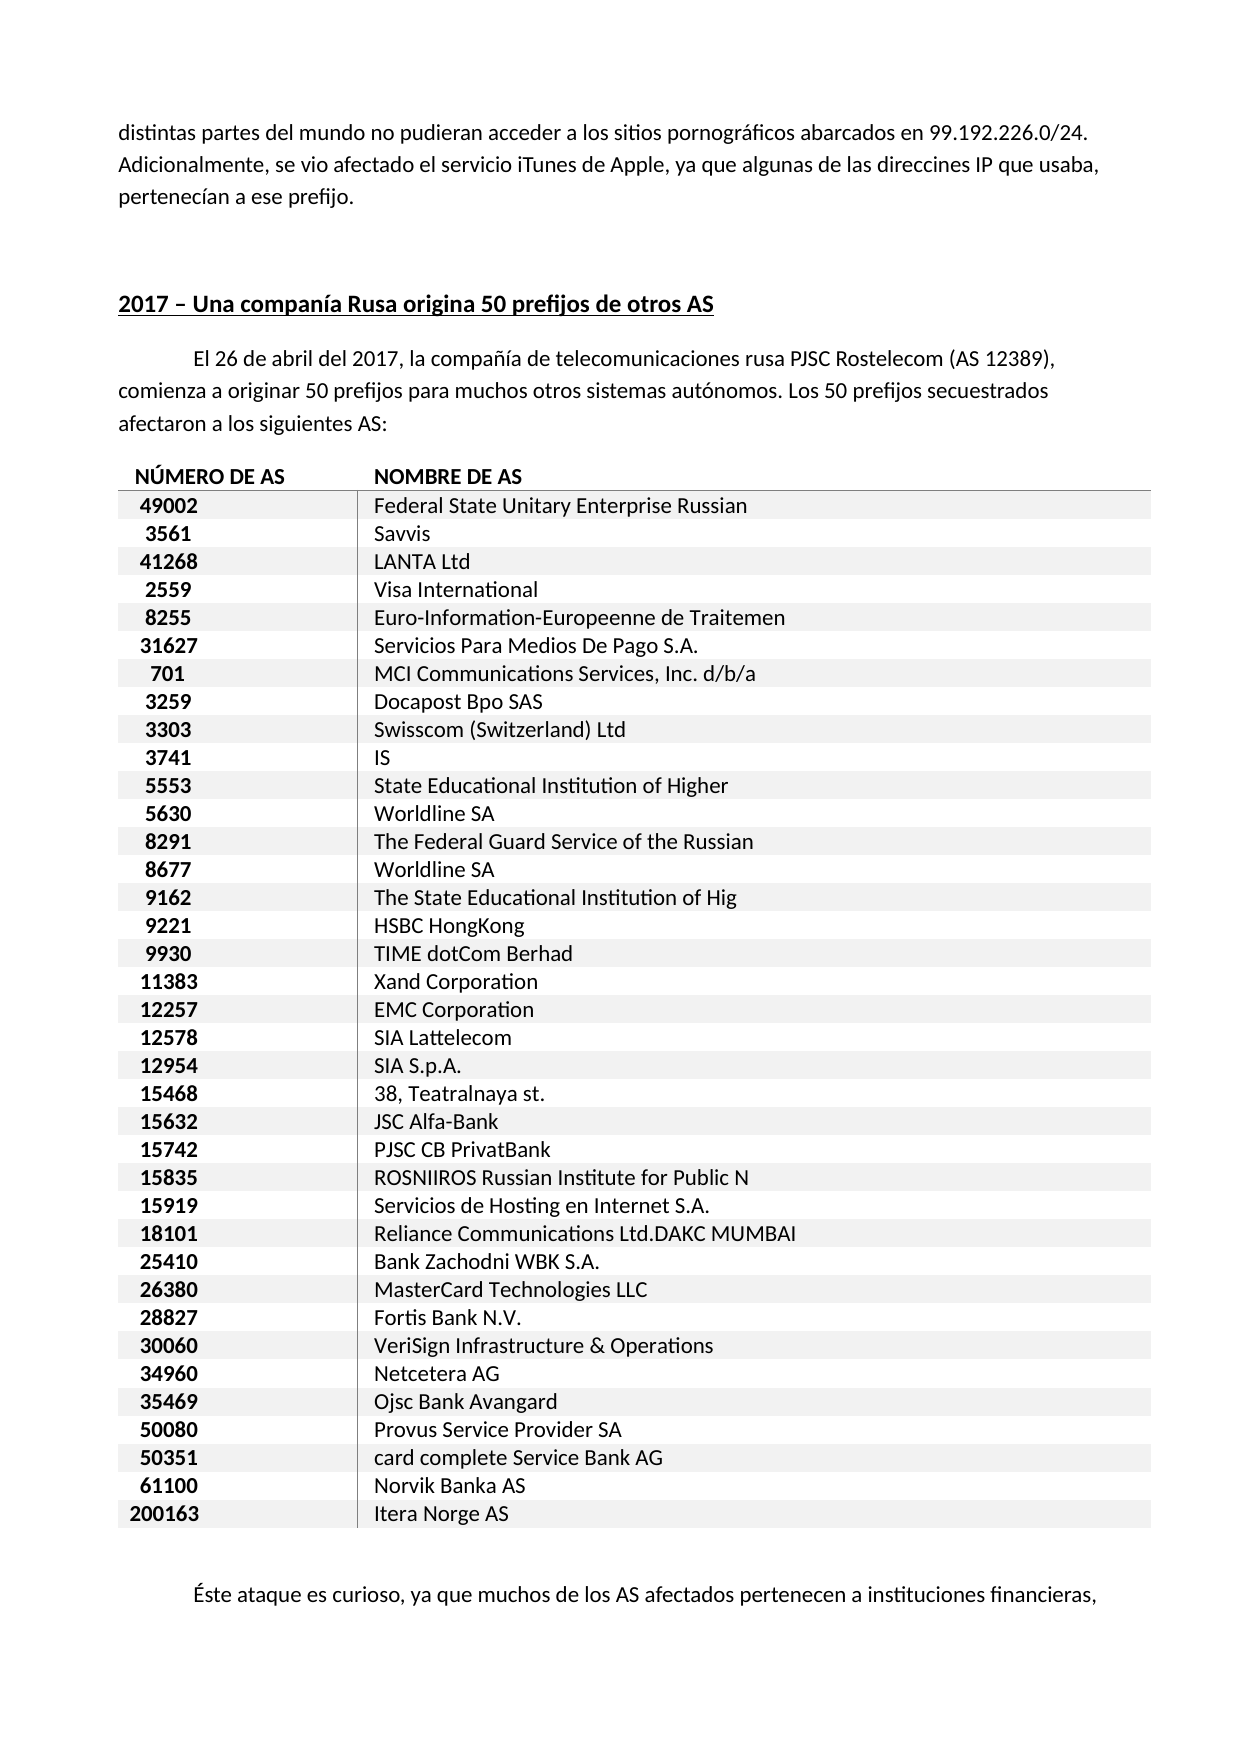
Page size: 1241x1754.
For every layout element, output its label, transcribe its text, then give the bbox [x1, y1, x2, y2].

table_cell 49002 [118, 491, 357, 519]
text 2017 – Una companía Rusa origina 50 prefijos de otros AS [118, 288, 1122, 319]
table_cell 15742 [118, 1135, 357, 1163]
table_cell The Federal Guard Service of the Russian [358, 827, 1151, 855]
table_cell Euro-Information-Europeenne de Traitemen [358, 603, 1151, 631]
table_cell Reliance Communications Ltd.DAKC MUMBAI [358, 1219, 1151, 1247]
table_cell 8677 [118, 855, 357, 883]
table_cell Swisscom (Switzerland) Ltd [358, 715, 1151, 743]
table_cell Servicios Para Medios De Pago S.A. [358, 631, 1151, 659]
table_cell EMC Corporation [358, 995, 1151, 1023]
table_cell TIME dotCom Berhad [358, 939, 1151, 967]
table_cell 30060 [118, 1331, 357, 1359]
table_cell Bank Zachodni WBK S.A. [358, 1248, 1151, 1275]
table_cell 5553 [118, 771, 357, 799]
table_cell Xand Corporation [358, 967, 1151, 995]
table_cell 3741 [118, 743, 357, 771]
table_cell 11383 [118, 967, 357, 995]
table_cell card complete Service Bank AG [358, 1444, 1151, 1472]
table_cell 3259 [118, 687, 357, 715]
table_cell 26380 [118, 1275, 357, 1303]
table_cell Itera Norge AS [358, 1500, 1151, 1528]
table_cell 8255 [118, 603, 357, 631]
text El 26 de abril del 2017, la compañía de telecomunicaciones rusa PJSC Rostelecom (AS 12389), comienza a originar 50 prefijos para muchos otros sistemas autónomos. Los 50 prefijos secuestrados afectaron a los siguientes AS: [118, 344, 1122, 437]
table_cell MasterCard Technologies LLC [358, 1275, 1151, 1303]
table_cell Worldline SA [358, 799, 1151, 827]
table_cell 18101 [118, 1219, 357, 1247]
table_cell 25410 [118, 1248, 357, 1275]
table_cell 15632 [118, 1107, 357, 1135]
table_cell 15468 [118, 1079, 357, 1107]
text Éste ataque es curioso, ya que muchos de los AS afectados pertenecen a instituciones financieras, [118, 1581, 1122, 1609]
table_cell Servicios de Hosting en Internet S.A. [358, 1191, 1151, 1219]
table_header Nombre de AS [358, 462, 1151, 490]
table_cell LANTA Ltd [358, 547, 1151, 575]
table_cell 12578 [118, 1023, 357, 1051]
table_cell Docapost Bpo SAS [358, 687, 1151, 715]
table_cell Provus Service Provider SA [358, 1416, 1151, 1443]
table_cell 3303 [118, 715, 357, 743]
table_cell SIA Lattelecom [358, 1023, 1151, 1051]
table_cell HSBC HongKong [358, 911, 1151, 939]
table_cell Visa International [358, 575, 1151, 603]
table_cell Ojsc Bank Avangard [358, 1388, 1151, 1416]
table_cell SIA S.p.A. [358, 1051, 1151, 1079]
table_cell Fortis Bank N.V. [358, 1304, 1151, 1331]
table_cell 34960 [118, 1360, 357, 1387]
table_cell 35469 [118, 1388, 357, 1416]
table_cell Netcetera AG [358, 1360, 1151, 1387]
table_cell 200163 [118, 1500, 357, 1528]
table_cell 2559 [118, 575, 357, 603]
table_cell 9930 [118, 939, 357, 967]
text distintas partes del mundo no pudieran acceder a los sitios pornográficos abarcados en 99.192.226.0/24. Adicionalmente, se vio afectado el servicio iTunes de Apple, ya que algunas de las direccines IP que usaba, pertenecían a ese prefijo. [118, 118, 1122, 211]
table_cell 9221 [118, 911, 357, 939]
table_cell 28827 [118, 1304, 357, 1331]
table_cell IS [358, 743, 1151, 771]
table_cell 8291 [118, 827, 357, 855]
table_cell 50080 [118, 1416, 357, 1443]
table_cell 3561 [118, 519, 357, 547]
table_cell State Educational Institution of Higher [358, 771, 1151, 799]
table_cell Federal State Unitary Enterprise Russian [358, 491, 1151, 519]
table_cell VeriSign Infrastructure & Operations [358, 1331, 1151, 1359]
table_cell PJSC CB PrivatBank [358, 1135, 1151, 1163]
table_cell 15835 [118, 1163, 357, 1191]
table_cell JSC Alfa-Bank [358, 1107, 1151, 1135]
table_cell MCI Communications Services, Inc. d/b/a [358, 659, 1151, 687]
table_cell 38, Teatralnaya st. [358, 1079, 1151, 1107]
table_cell 701 [118, 659, 357, 687]
table_header Número de AS [118, 462, 357, 490]
table_cell 9162 [118, 883, 357, 911]
table_cell Norvik Banka AS [358, 1472, 1151, 1499]
table_cell Savvis [358, 519, 1151, 547]
table_cell 50351 [118, 1444, 357, 1472]
table_cell 12257 [118, 995, 357, 1023]
table_cell The State Educational Institution of Hig [358, 883, 1151, 911]
table_cell Worldline SA [358, 855, 1151, 883]
table_cell 15919 [118, 1191, 357, 1219]
table_cell 12954 [118, 1051, 357, 1079]
table_cell 61100 [118, 1472, 357, 1499]
table_cell 31627 [118, 631, 357, 659]
table_cell 41268 [118, 547, 357, 575]
table_cell 5630 [118, 799, 357, 827]
table_cell ROSNIIROS Russian Institute for Public N [358, 1163, 1151, 1191]
